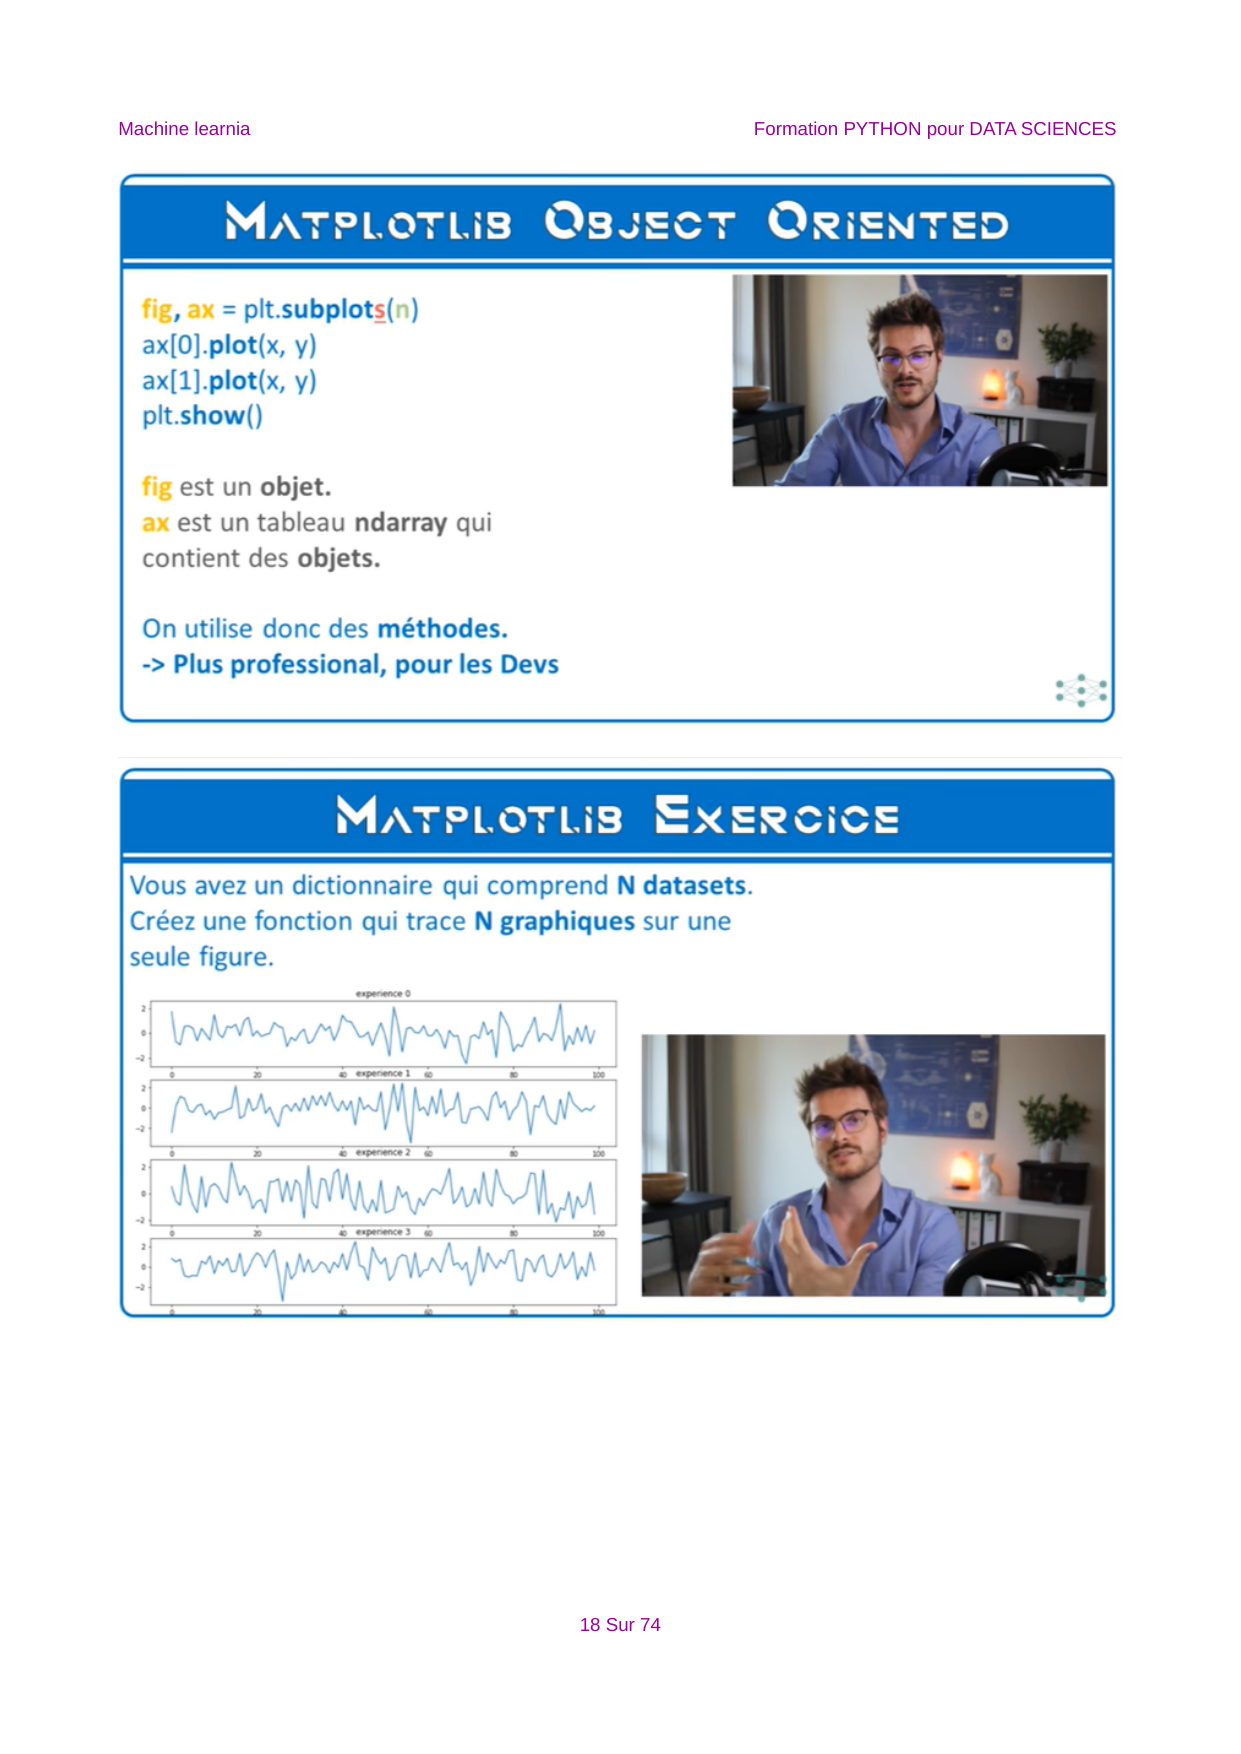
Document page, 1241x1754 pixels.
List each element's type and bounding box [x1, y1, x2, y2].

picture [118, 169, 1122, 730]
picture [118, 757, 1122, 1325]
